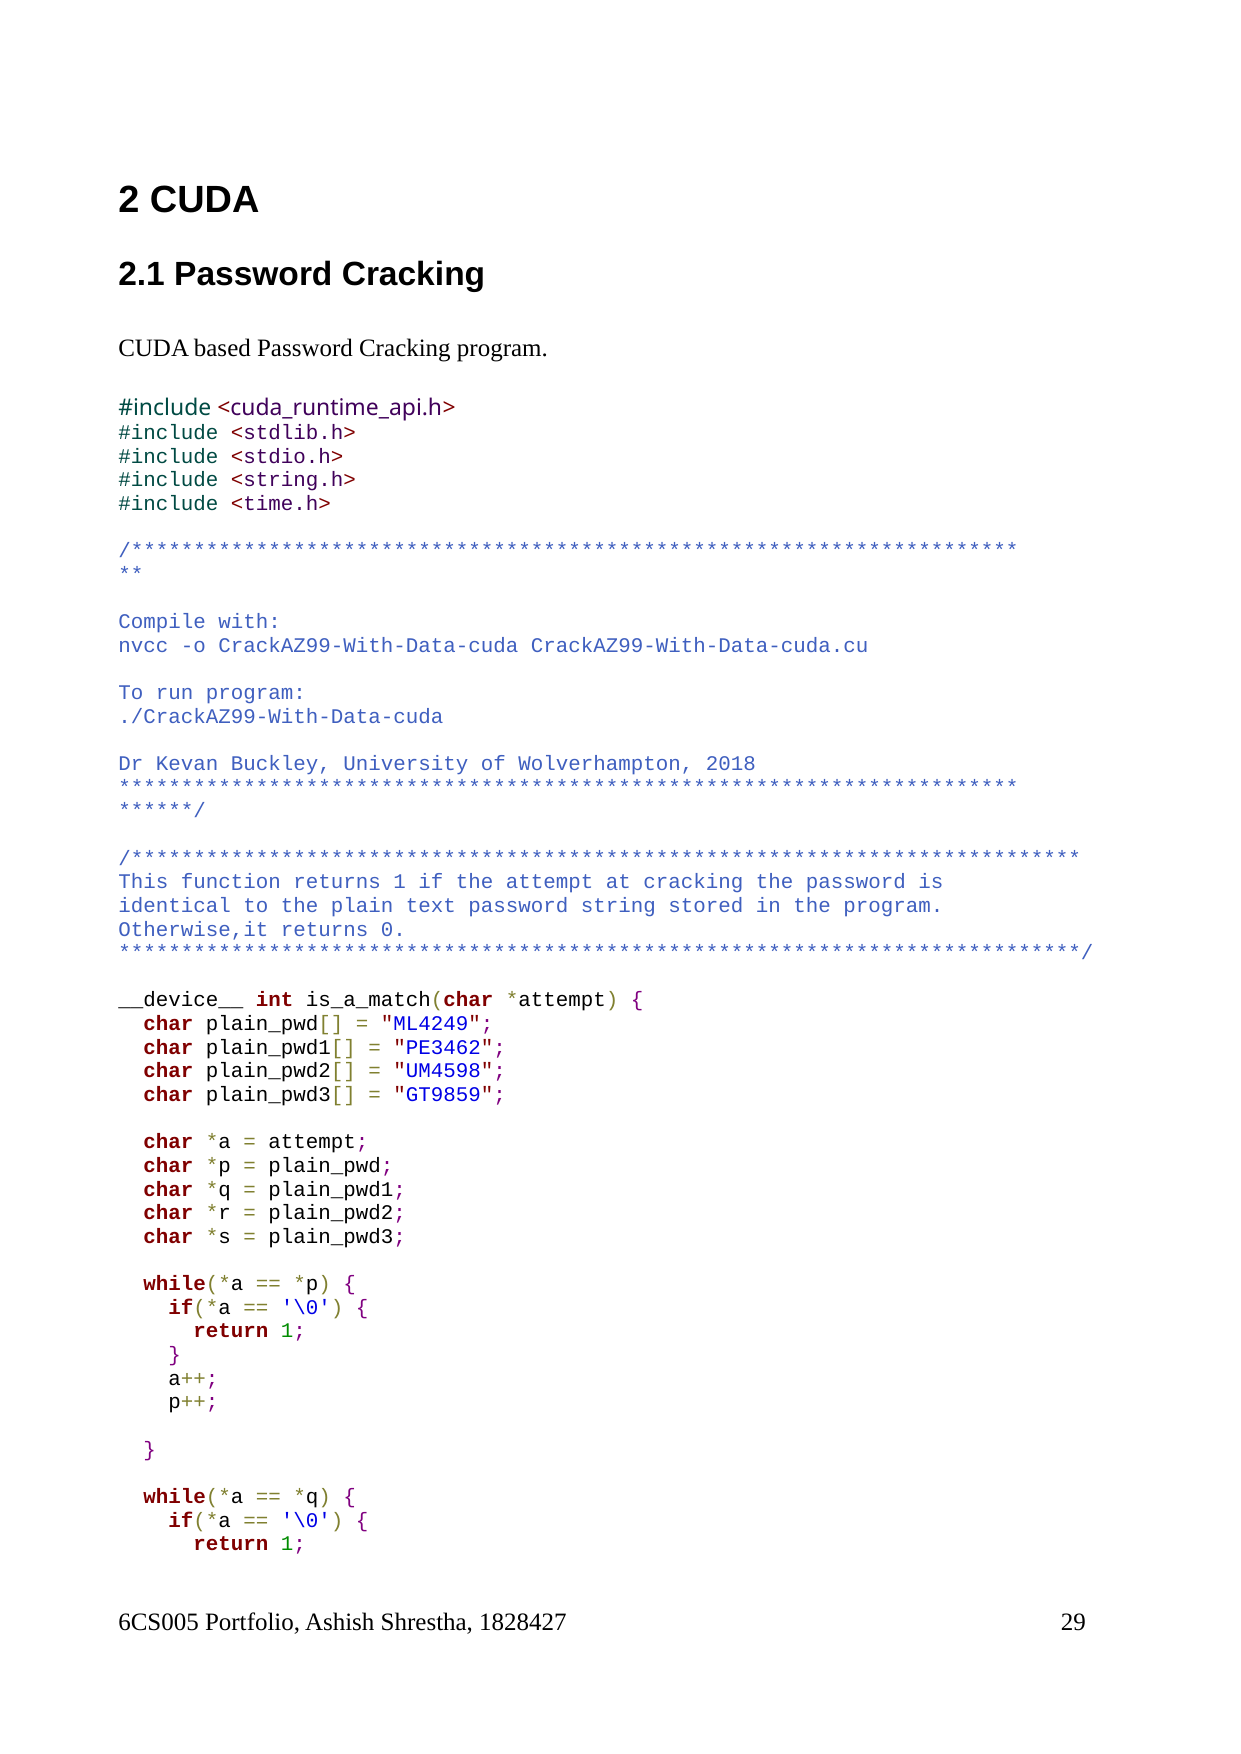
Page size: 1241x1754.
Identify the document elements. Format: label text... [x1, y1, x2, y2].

text if(*a == '\0') { [118, 1510, 1122, 1533]
text char *q = plain_pwd1; [118, 1179, 1122, 1202]
text #include <cuda_runtime_api.h> [118, 391, 1122, 422]
text __device__ int is_a_match(char *attempt) { [118, 989, 1122, 1013]
text a++; [118, 1368, 1122, 1391]
text p++; [118, 1391, 1122, 1415]
text Otherwise,it returns 0. [118, 918, 1122, 942]
text identical to the plain text password string stored in the program. [118, 895, 1122, 918]
text nvcc -o CrackAZ99-With-Data-cuda CrackAZ99-With-Data-cuda.cu [118, 635, 1122, 658]
text #include <string.h> [118, 469, 1122, 493]
text #include <stdlib.h> [118, 422, 1122, 446]
text #include <time.h> [118, 493, 1122, 517]
text char plain_pwd3[] = "GT9859"; [118, 1084, 1122, 1108]
subtitle 2.1 Password Cracking [118, 253, 1122, 292]
text char plain_pwd2[] = "UM4598"; [118, 1060, 1122, 1084]
text char plain_pwd[] = "ML4249"; [118, 1013, 1122, 1037]
text ************************************************************************ [118, 777, 1122, 800]
text } [118, 1344, 1122, 1368]
text This function returns 1 if the attempt at cracking the password is [118, 871, 1122, 895]
text #include <stdio.h> [118, 446, 1122, 469]
text ******/ [118, 800, 1122, 824]
text while(*a == *p) { [118, 1273, 1122, 1297]
text /**************************************************************************** [118, 848, 1122, 871]
text while(*a == *q) { [118, 1486, 1122, 1510]
text /*********************************************************************** [118, 540, 1122, 564]
text Compile with: [118, 611, 1122, 635]
subtitle 2 CUDA [118, 176, 1122, 220]
text To run program: [118, 682, 1122, 706]
text char *a = attempt; [118, 1131, 1122, 1155]
text return 1; [118, 1533, 1122, 1557]
text *****************************************************************************/ [118, 942, 1122, 966]
text ./CrackAZ99-With-Data-cuda [118, 706, 1122, 729]
text char plain_pwd1[] = "PE3462"; [118, 1037, 1122, 1060]
text Dr Kevan Buckley, University of Wolverhampton, 2018 [118, 753, 1122, 777]
text ** [118, 564, 1122, 587]
text if(*a == '\0') { [118, 1297, 1122, 1321]
text char *r = plain_pwd2; [118, 1202, 1122, 1226]
text CUDA based Password Cracking program. [118, 333, 1122, 362]
text char *p = plain_pwd; [118, 1155, 1122, 1179]
text } [118, 1439, 1122, 1462]
text char *s = plain_pwd3; [118, 1226, 1122, 1249]
text return 1; [118, 1321, 1122, 1344]
